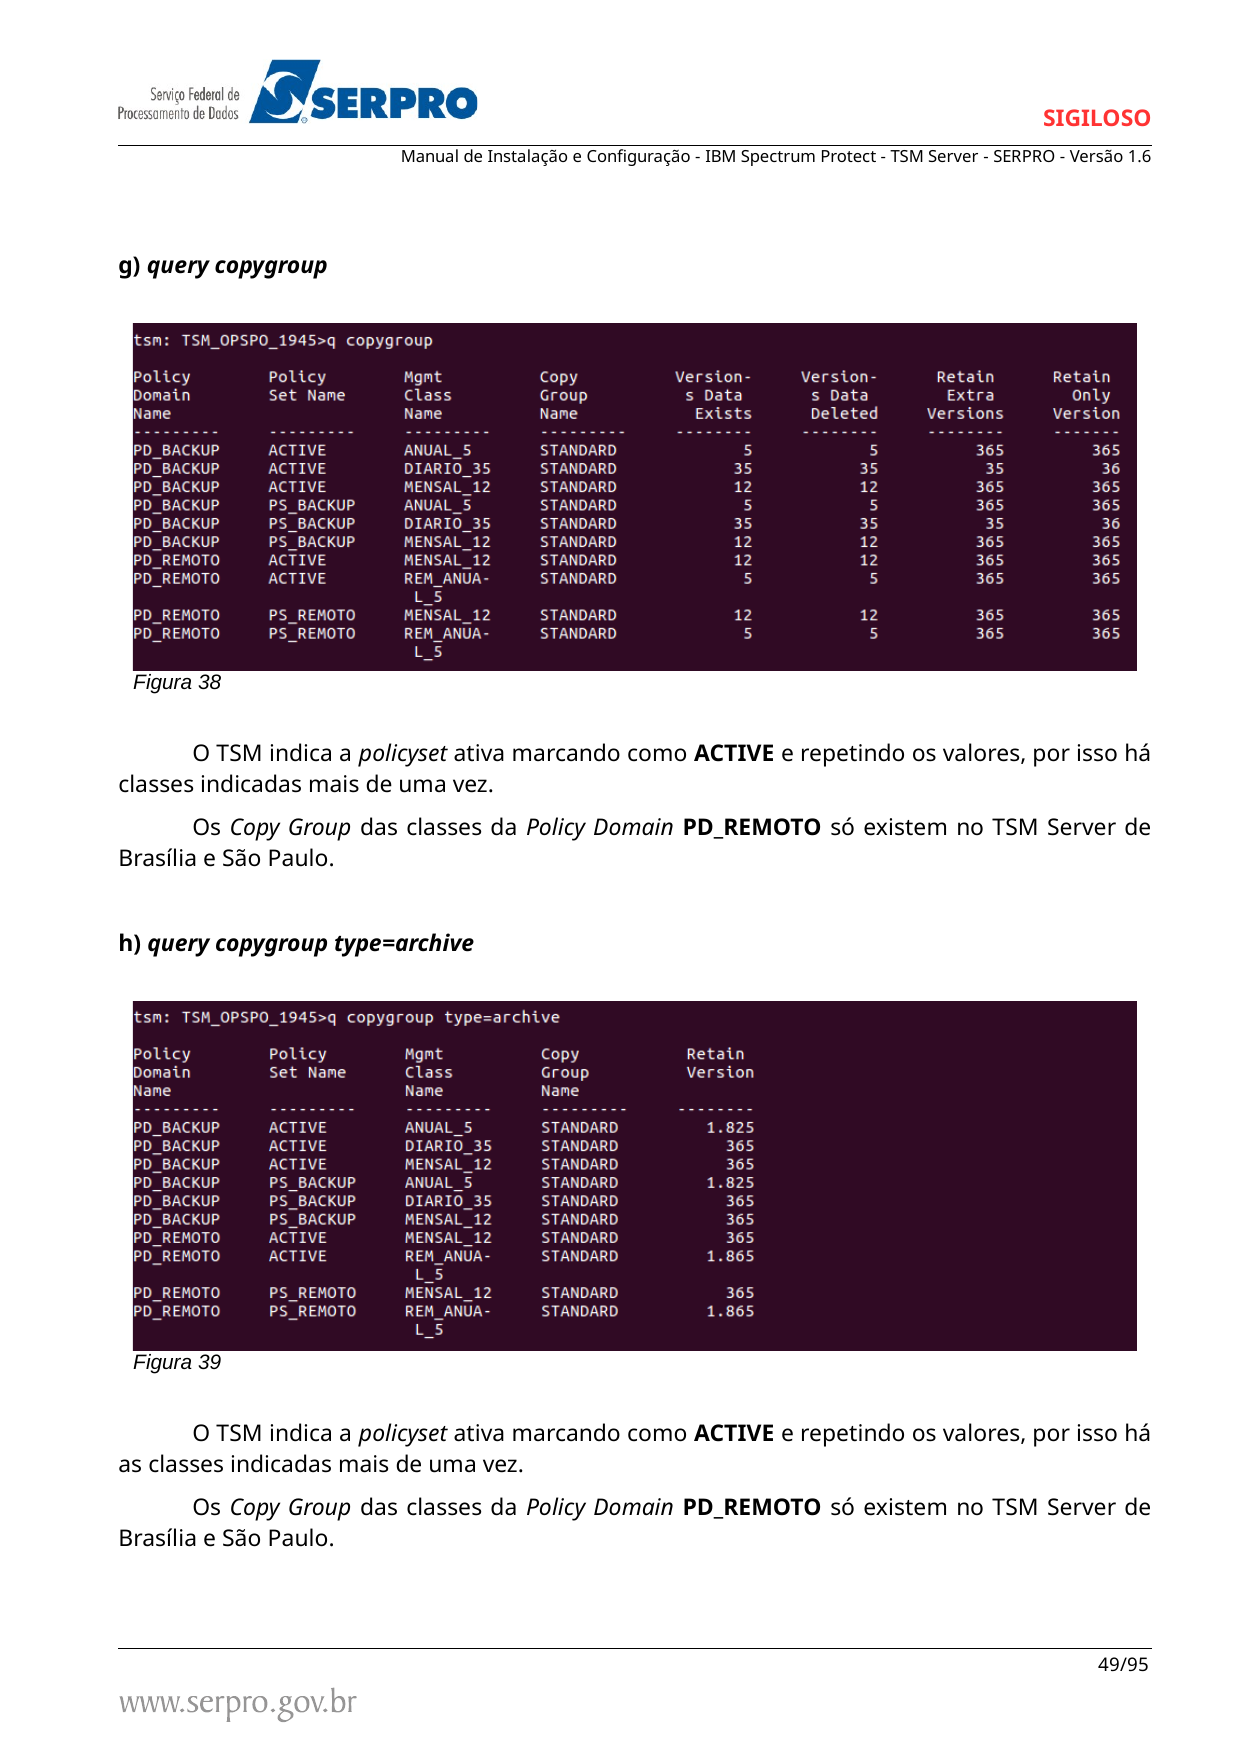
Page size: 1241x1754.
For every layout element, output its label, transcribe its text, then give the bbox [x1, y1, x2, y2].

text O TSM indica a policyset ativa marcando como ACTIVE e repetindo os valores, por isso há classes indicadas mais de uma vez. [118, 737, 1152, 799]
text O TSM indica a policyset ativa marcando como ACTIVE e repetindo os valores, por isso há as classes indicadas mais de uma vez. [118, 1417, 1152, 1479]
text h) query copygroup type=archive [118, 927, 1152, 958]
text Os Copy Group das classes da Policy Domain PD_REMOTO só existem no TSM Server de Brasília e São Paulo. [118, 811, 1152, 873]
text Os Copy Group das classes da Policy Domain PD_REMOTO só existem no TSM Server de Brasília e São Paulo. [118, 1491, 1152, 1553]
picture [132, 323, 1137, 671]
picture [118, 59, 478, 124]
picture [132, 1001, 1137, 1351]
text Figura 39 [133, 1351, 1137, 1374]
text g) query copygroup [118, 249, 1152, 281]
text Figura 38 [133, 671, 1137, 694]
